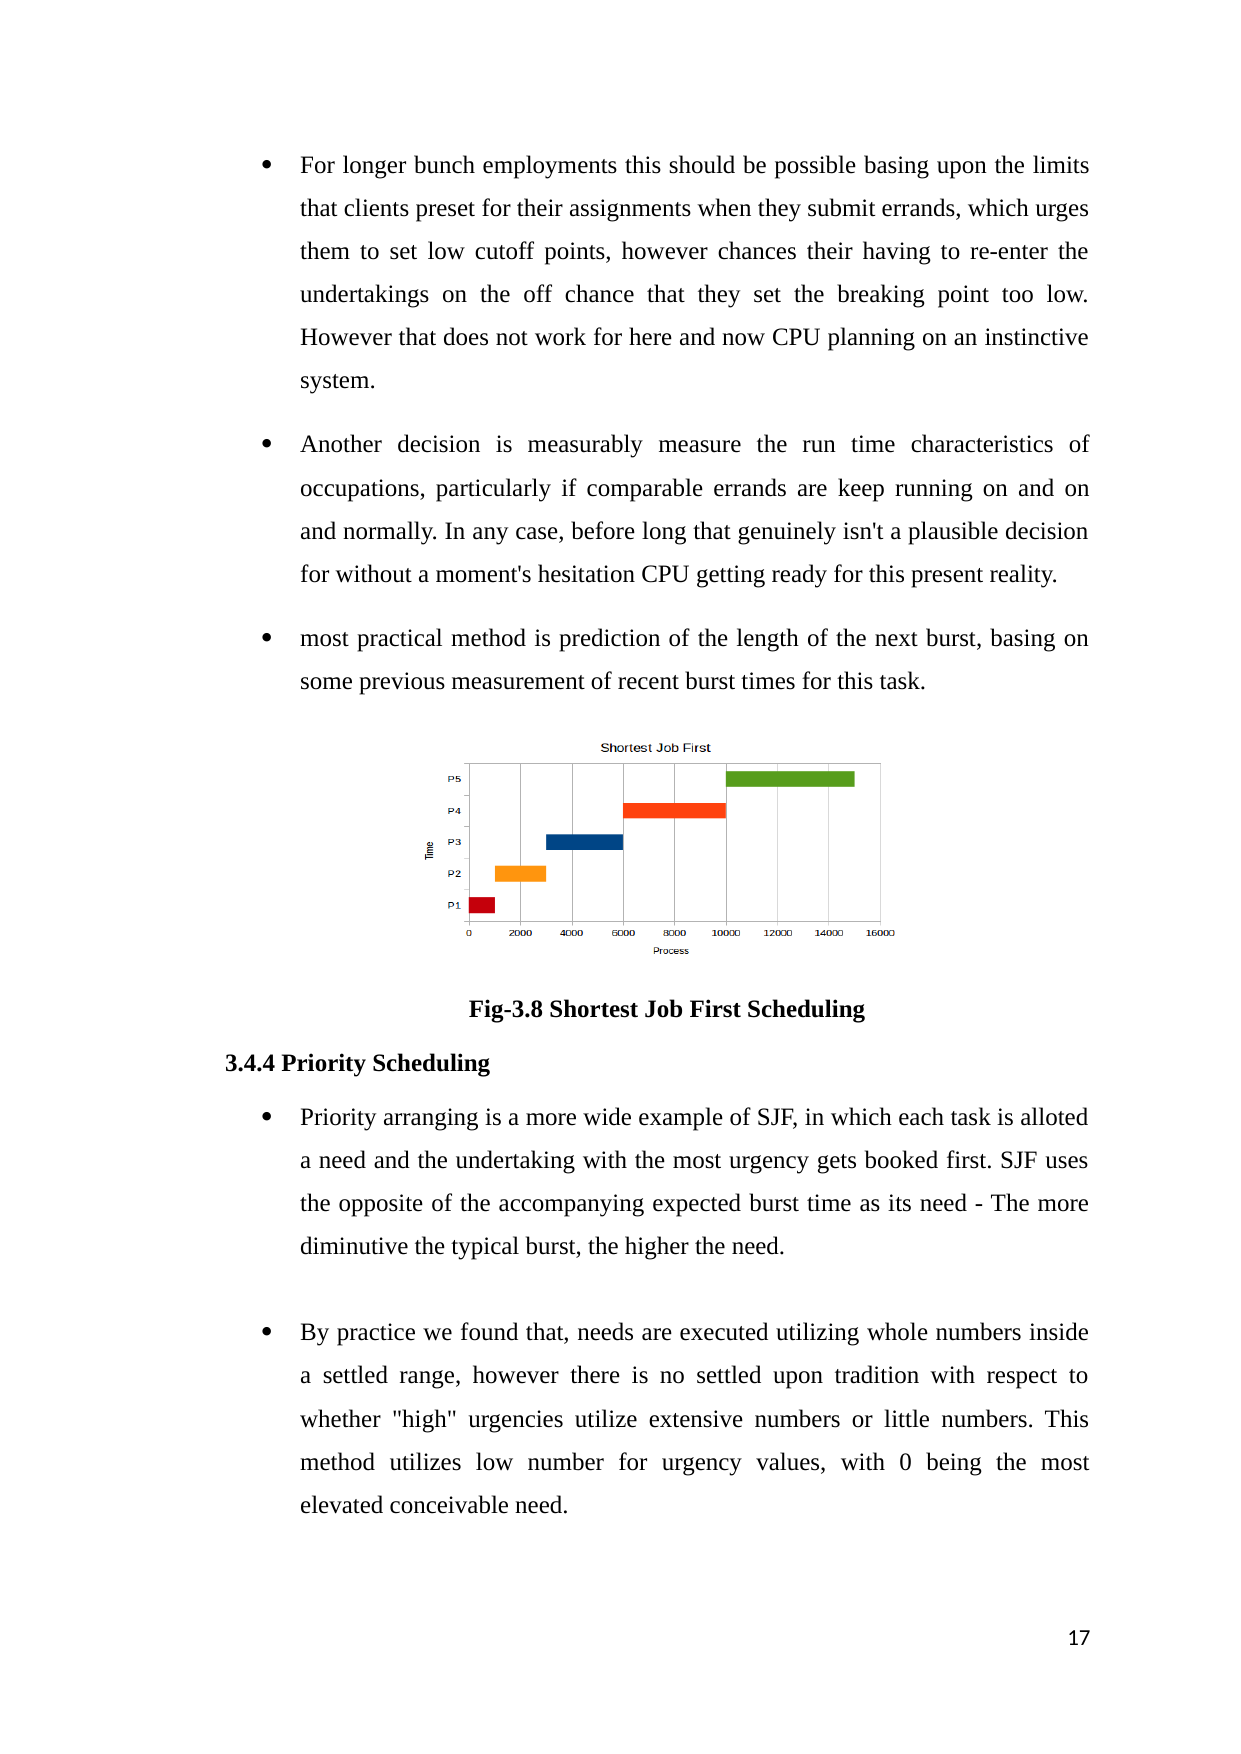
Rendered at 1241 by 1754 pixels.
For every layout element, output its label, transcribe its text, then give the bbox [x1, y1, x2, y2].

list most practical method is prediction of the length of the next burst, basing on some previous measurement of recent burst times for this task. [262, 623, 1090, 695]
list Another decision is measurably measure the run time characteristics of occupations, particularly if comparable errands are keep running on and on and normally. In any case, before long that genuinely isn't a plausible decision for without a moment's hesitation CPU getting ready for this present reality. [262, 429, 1090, 588]
picture [406, 730, 903, 969]
subtitle Fig-3.8 Shortest Job First Scheduling [225, 994, 1090, 1023]
list Priority arranging is a more wide example of SJF, in which each task is alloted a need and the undertaking with the most urgency gets booked first. SJF uses the opposite of the accompanying expected burst time as its need - The more diminutive the typical burst, the higher the need. [262, 1102, 1090, 1260]
text 3.4.4 Priority Scheduling [225, 1048, 1090, 1077]
list For longer bunch employments this should be possible basing upon the limits that clients preset for their assignments when they submit errands, which urges them to set low cutoff points, however chances their having to re-enter the undertakings on the off chance that they set the breaking point too low. However that does not work for here and now CPU planning on an instinctive system. [262, 150, 1090, 394]
list By practice we found that, needs are executed utilizing whole numbers inside a settled range, however there is no settled upon tradition with respect to whether "high" urgencies utilize extensive numbers or little numbers. This method utilizes low number for urgency values, with 0 being the most elevated conceivable need. [262, 1317, 1090, 1519]
